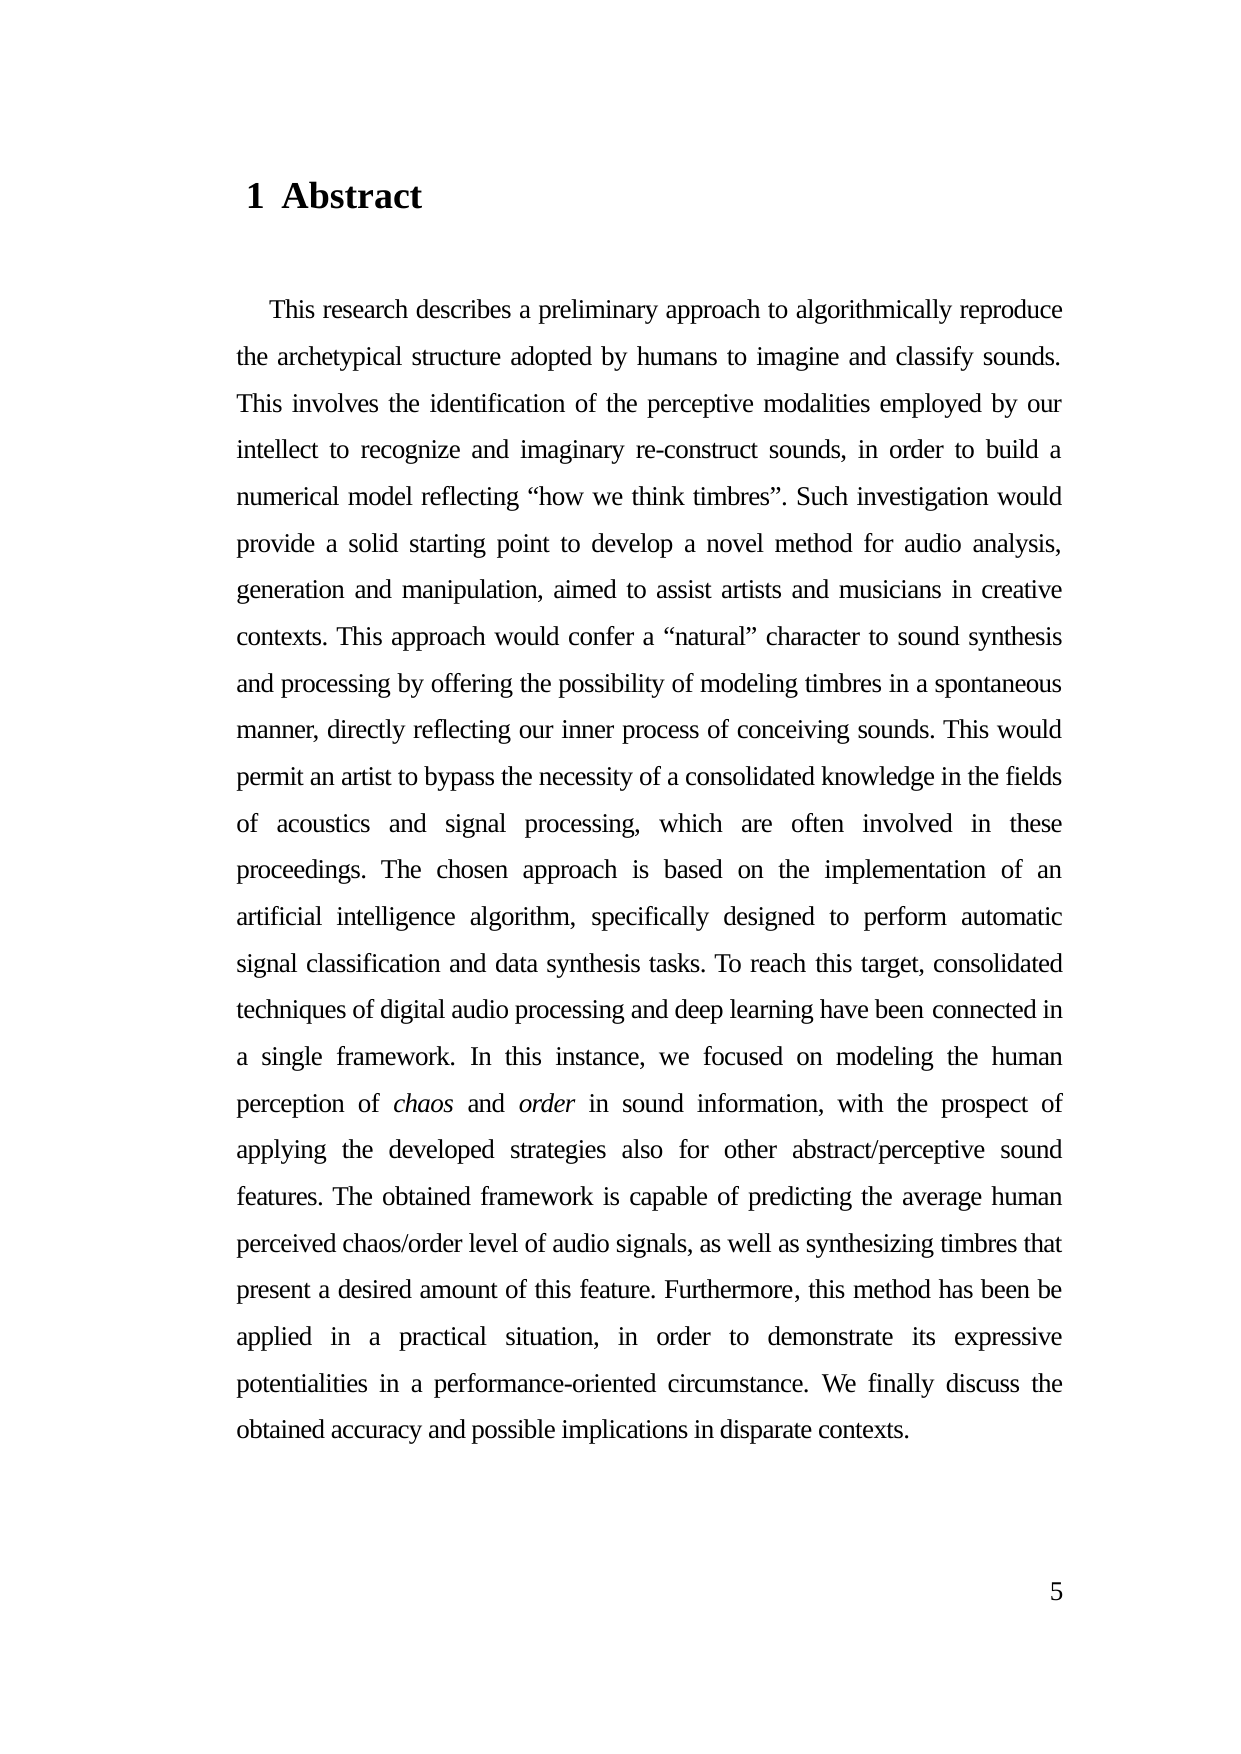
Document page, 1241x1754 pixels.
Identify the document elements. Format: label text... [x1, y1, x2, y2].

text This research describes a preliminary approach to algorithmically reproduce the archetypical structure adopted by humans to imagine and classify sounds. This involves the identification of the perceptive modalities employed by our intellect to recognize and imaginary re-construct sounds, in order to build a numerical model reflecting “how we think timbres”. Such investigation would provide a solid starting point to develop a novel method for audio analysis, generation and manipulation, aimed to assist artists and musicians in creative contexts. This approach would confer a “natural” character to sound synthesis and processing by offering the possibility of modeling timbres in a spontaneous manner, directly reflecting our inner process of conceiving sounds. This would permit an artist to bypass the necessity of a consolidated knowledge in the fields of acoustics and signal processing, which are often involved in these proceedings. The chosen approach is based on the implementation of an artificial intelligence algorithm, specifically designed to perform automatic signal classification and data synthesis tasks. To reach this target, consolidated techniques of digital audio processing and deep learning have been connected in a single framework. In this instance, we focused on modeling the human perception of chaos and order in sound information, with the prospect of applying the developed strategies also for other abstract/perceptive sound features. The obtained framework is capable of predicting the average human perceived chaos/order level of audio signals, as well as synthesizing timbres that present a desired amount of this feature. Furthermore, this method has been be applied in a practical situation, in order to demonstrate its expressive potentialities in a performance-oriented circumstance. We finally discuss the obtained accuracy and possible implications in disparate contexts. [236, 294, 1063, 1445]
subtitle Abstract [236, 173, 1063, 216]
